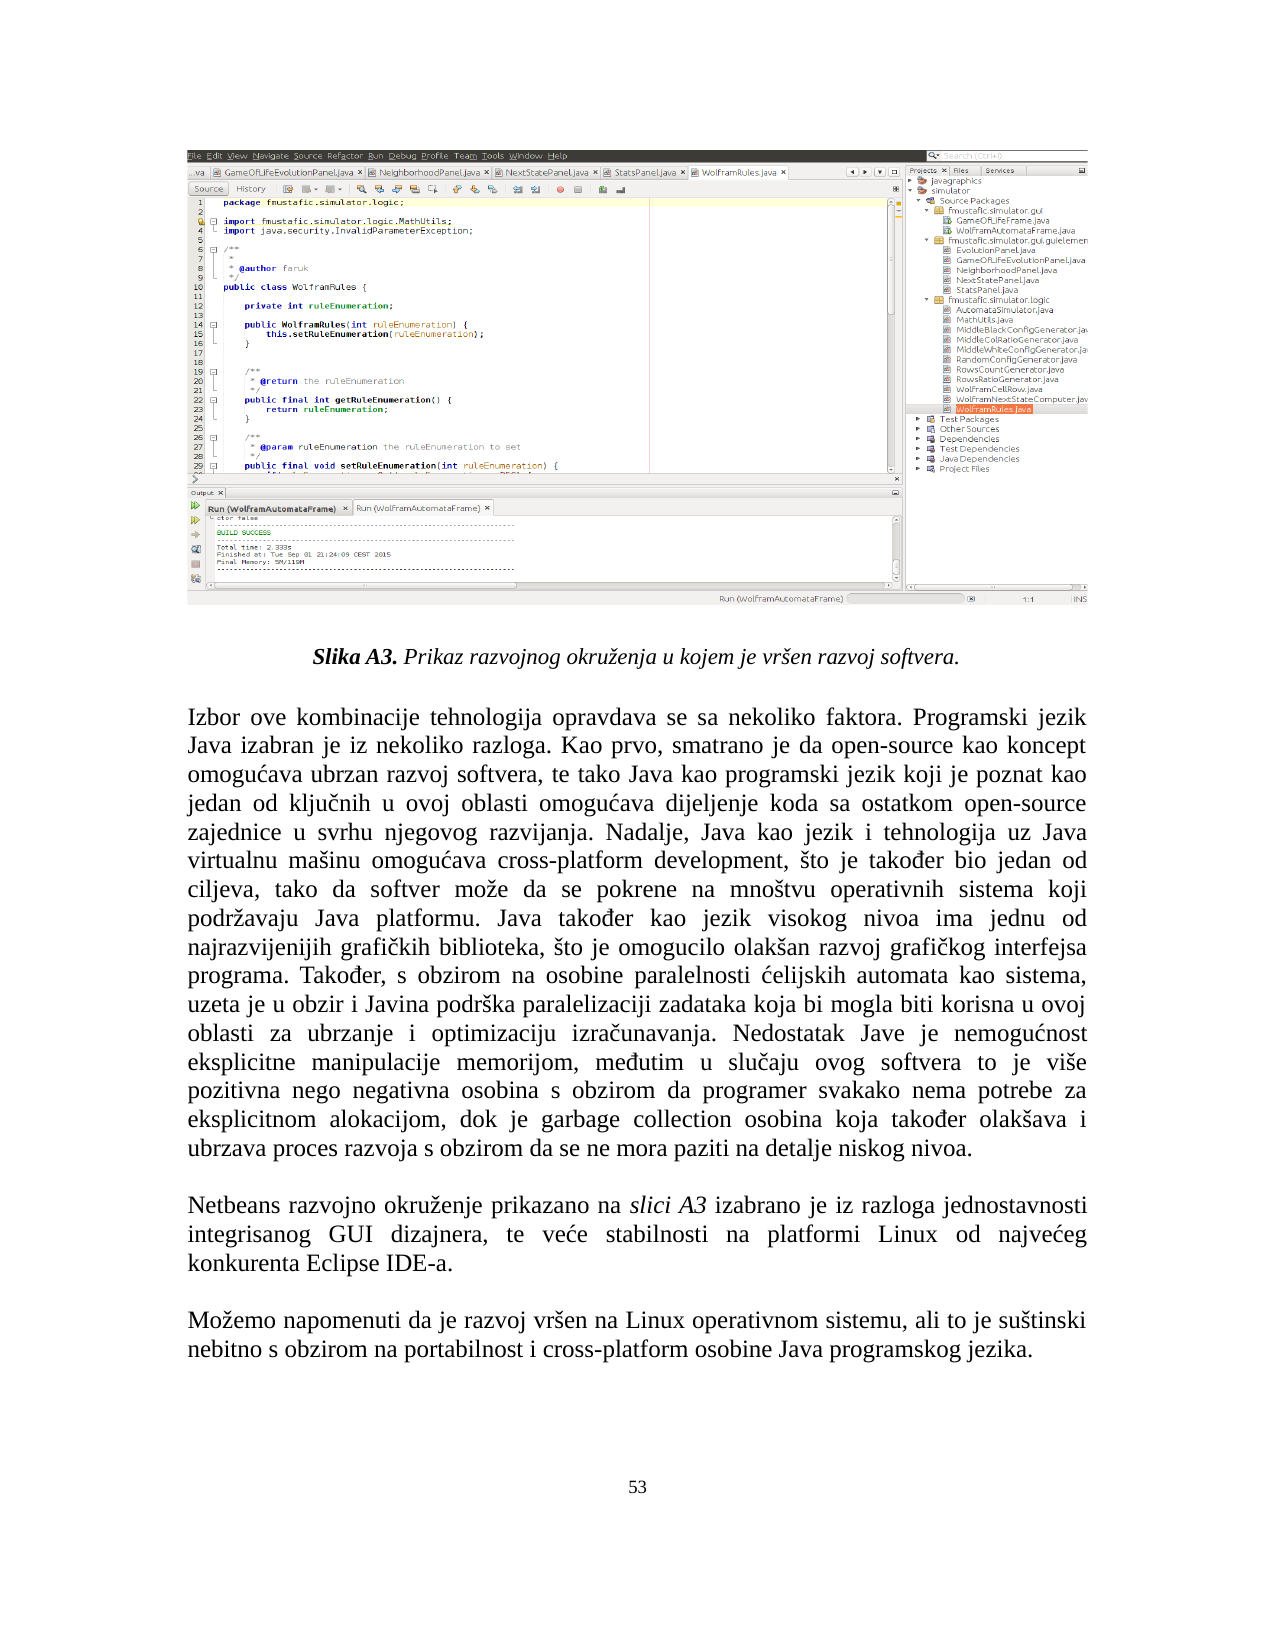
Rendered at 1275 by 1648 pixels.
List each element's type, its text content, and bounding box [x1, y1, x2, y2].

text Izbor ove kombinacije tehnologija opravdava se sa nekoliko faktora. Programski jezik Java izabran je iz nekoliko razloga. Kao prvo, smatrano je da open-source kao koncept omogućava ubrzan razvoj softvera, te tako Java kao programski jezik koji je poznat kao jedan od ključnih u ovoj oblasti omogućava dijeljenje koda sa ostatkom open-source zajednice u svrhu njegovog razvijanja. Nadalje, Java kao jezik i tehnologija uz Java virtualnu mašinu omogućava cross-platform development, što je također bio jedan od ciljeva, tako da softver može da se pokrene na mnoštvu operativnih sistema koji podržavaju Java platformu. Java također kao jezik visokog nivoa ima jednu od najrazvijenijih grafičkih biblioteka, što je omogucilo olakšan razvoj grafičkog interfejsa programa. Također, s obzirom na osobine paralelnosti ćelijskih automata kao sistema, uzeta je u obzir i Javina podrška paralelizaciji zadataka koja bi mogla biti korisna u ovoj oblasti za ubrzanje i optimizaciju izračunavanja. Nedostatak Jave je nemogućnost eksplicitne manipulacije memorijom, međutim u slučaju ovog softvera to je više pozitivna nego negativna osobina s obzirom da programer svakako nema potrebe za eksplicitnom alokacijom, dok je garbage collection osobina koja također olakšava i ubrzava proces razvoja s obzirom da se ne mora paziti na detalje niskog nivoa. [187, 702, 1088, 1162]
text Možemo napomenuti da je razvoj vršen na Linux operativnom sistemu, ali to je suštinski nebitno s obzirom na portabilnost i cross-platform osobine Java programskog jezika. [187, 1305, 1088, 1363]
picture [187, 150, 1088, 605]
text Slika A3. Prikaz razvojnog okruženja u kojem je vršen razvoj softvera. [187, 643, 1087, 669]
text Netbeans razvojno okruženje prikazano na slici A3 izabrano je iz razloga jednostavnosti integrisanog GUI dizajnera, te veće stabilnosti na platformi Linux od najvećeg konkurenta Eclipse IDE-a. [187, 1190, 1088, 1277]
